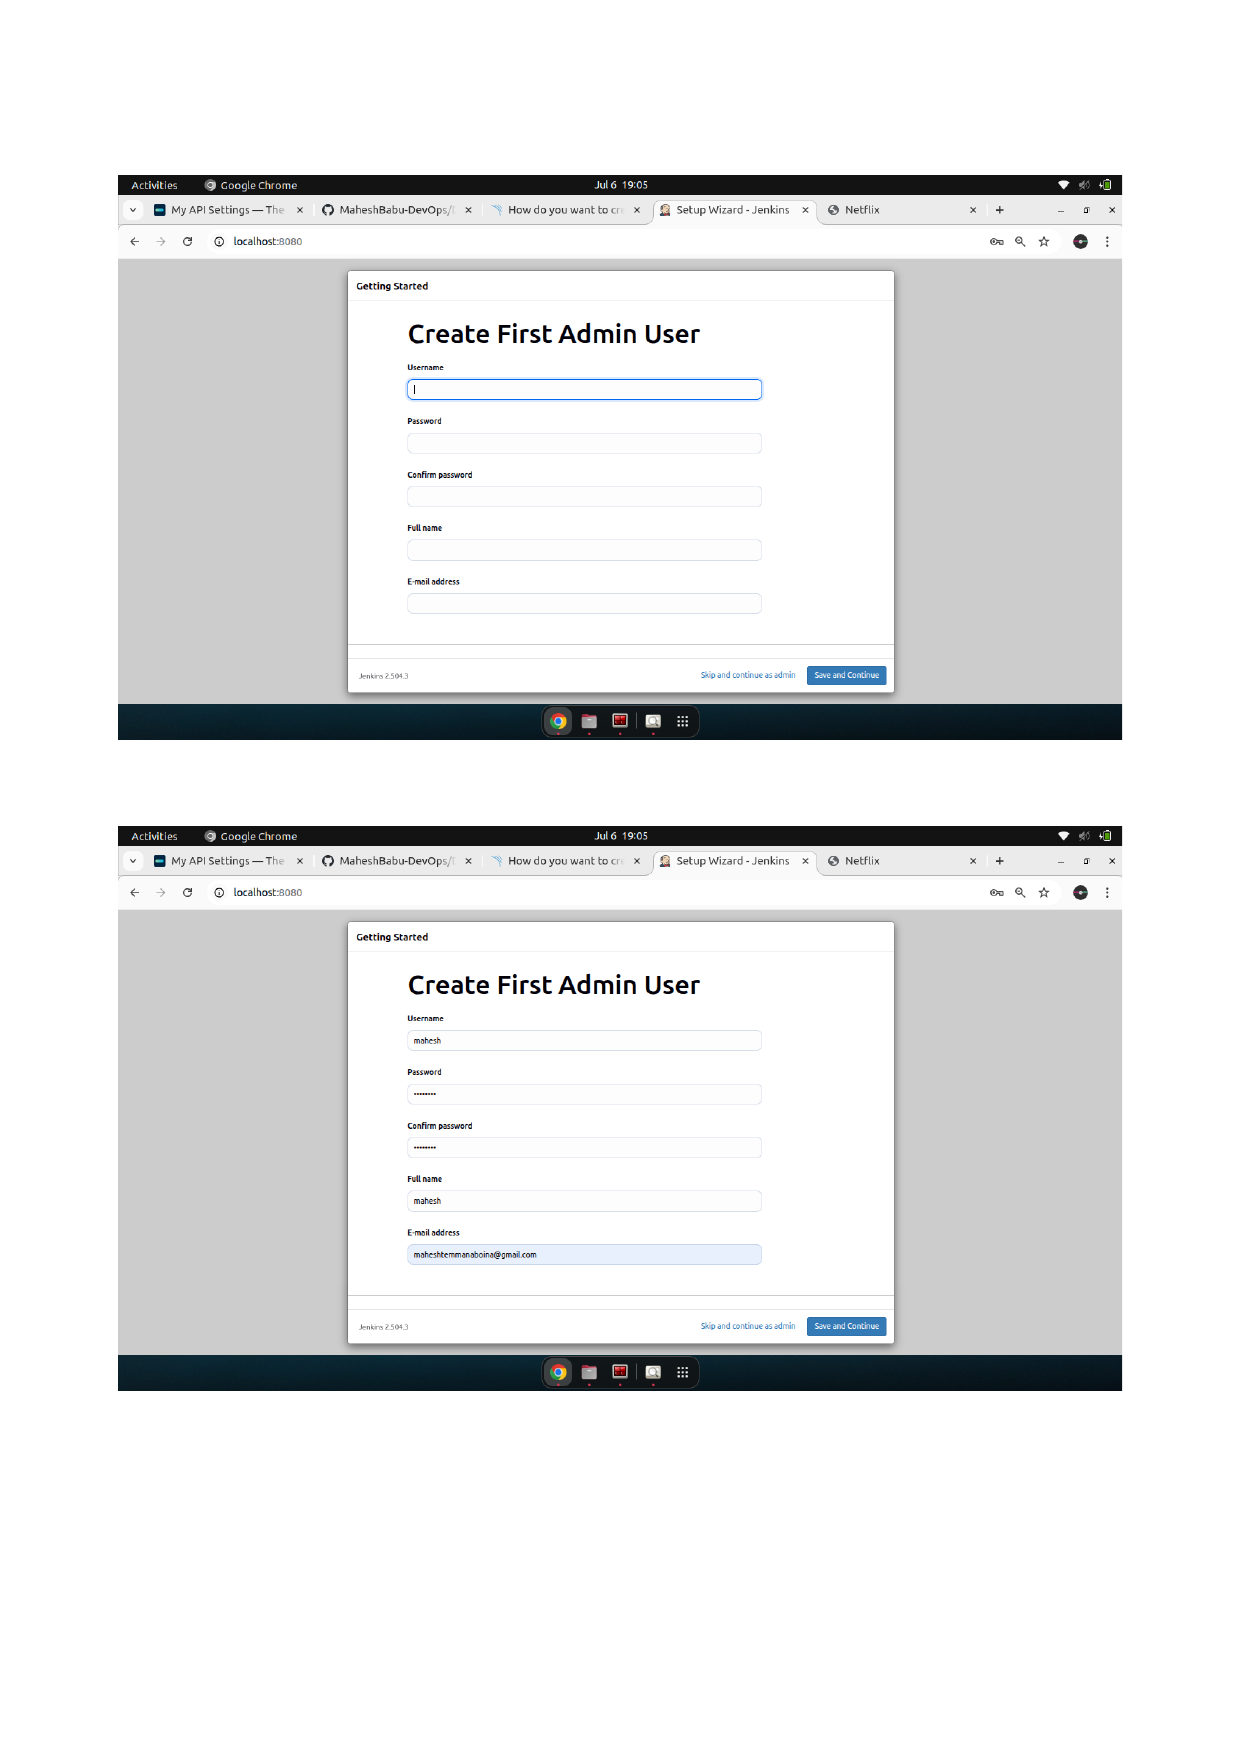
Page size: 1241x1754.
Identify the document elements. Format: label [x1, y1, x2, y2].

picture [118, 826, 1123, 1391]
picture [118, 175, 1123, 740]
